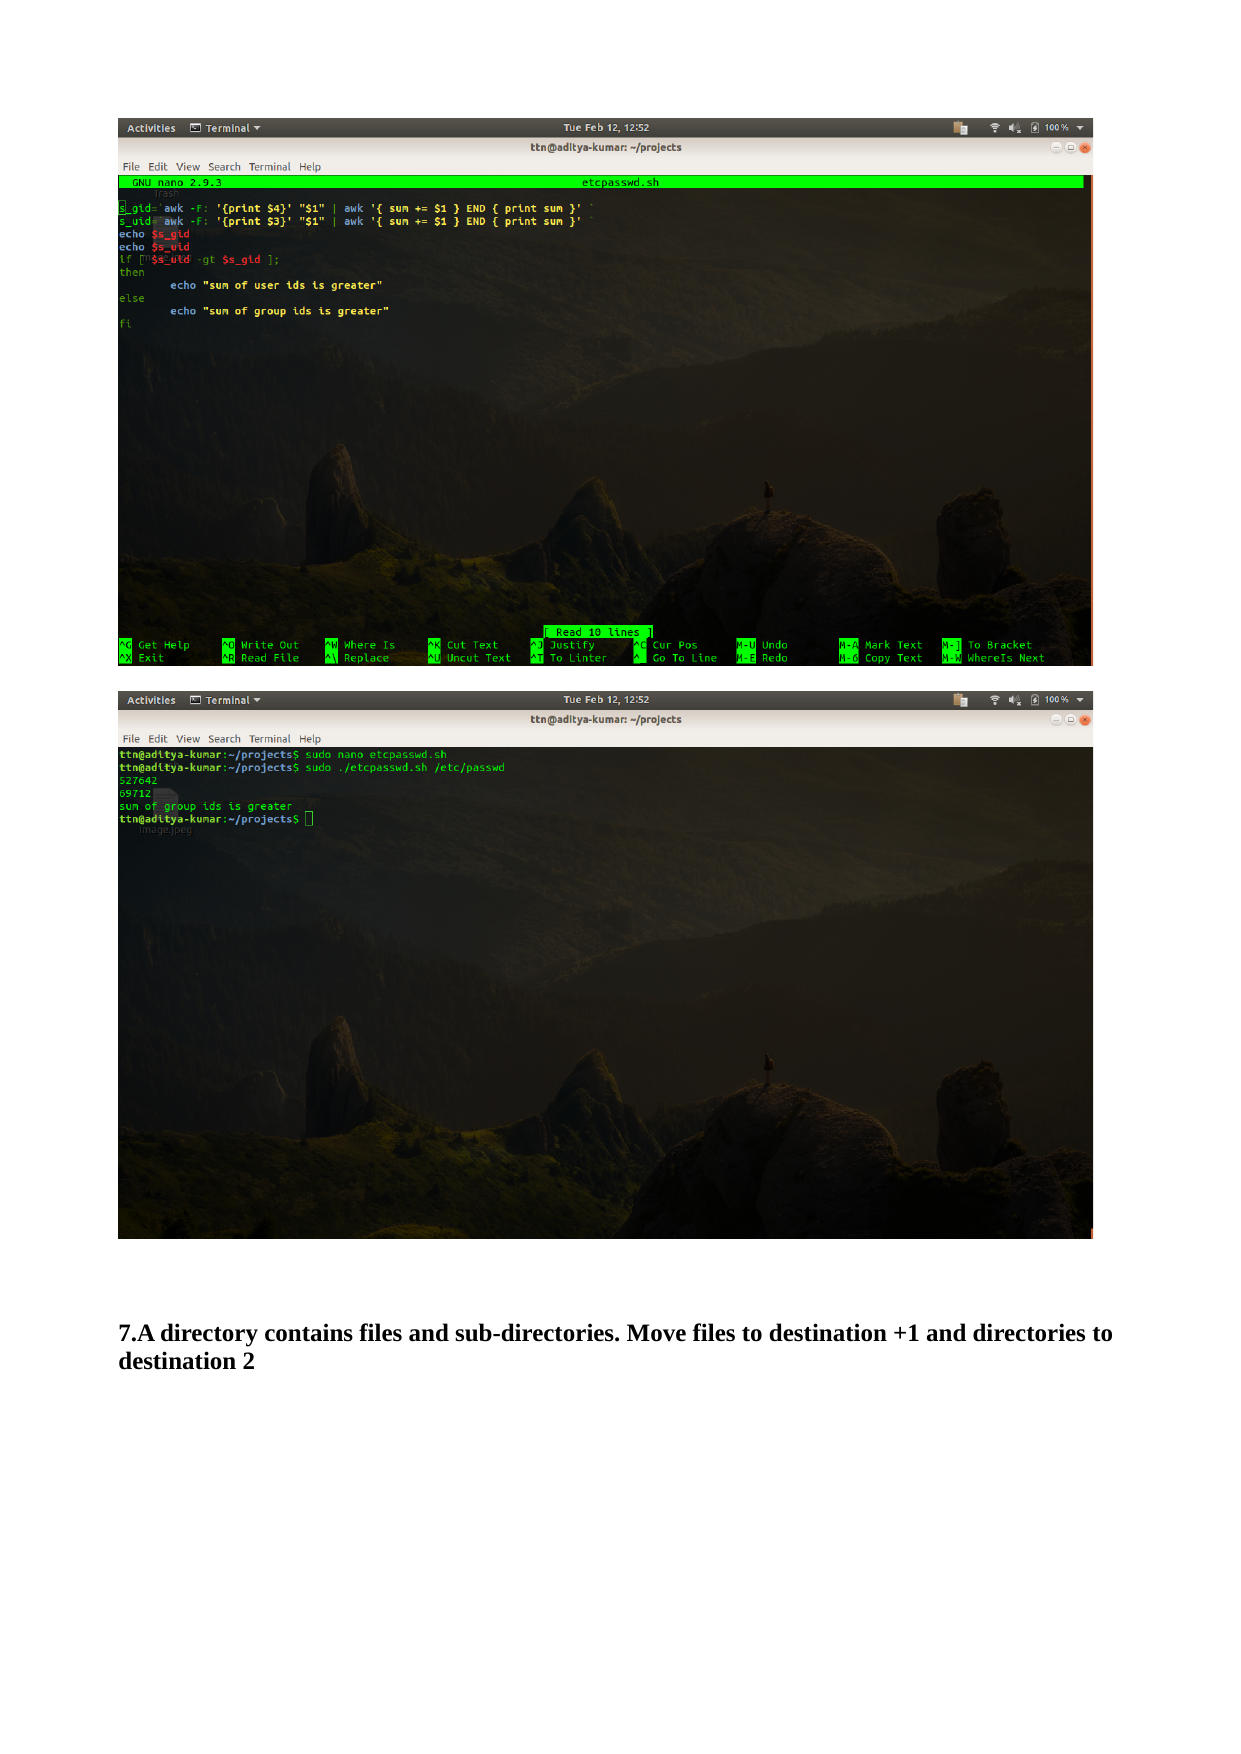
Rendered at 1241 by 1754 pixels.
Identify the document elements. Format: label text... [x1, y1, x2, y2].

picture [118, 691, 1094, 1239]
picture [118, 118, 1094, 666]
text 7.A directory contains files and sub-directories. Move files to destination +1 and directories to destination 2 [118, 1318, 1122, 1375]
